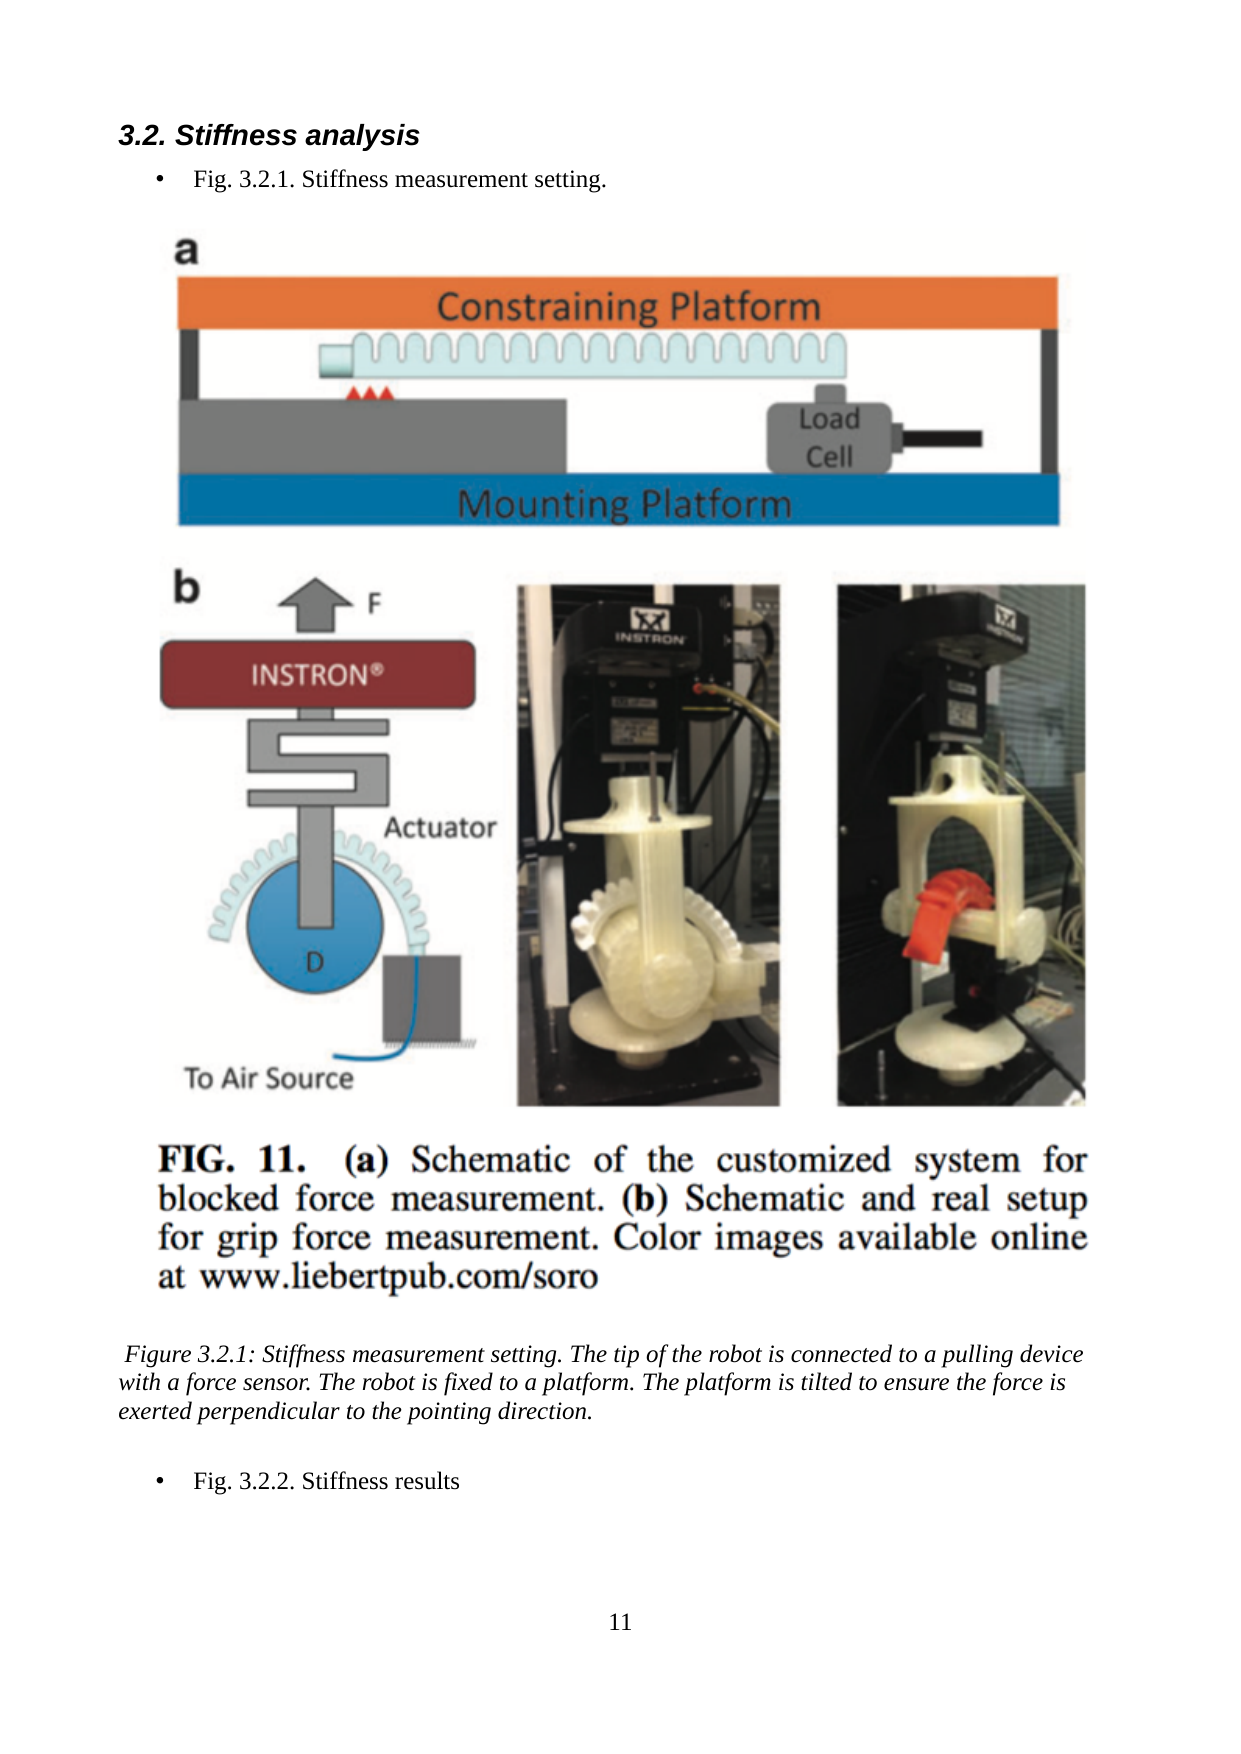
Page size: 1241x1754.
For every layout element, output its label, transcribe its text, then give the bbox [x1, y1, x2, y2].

list Fig. 3.2.2. Stiffness results [156, 1466, 1122, 1495]
list Fig. 3.2.1. Stiffness measurement setting. [156, 164, 1122, 193]
subtitle Stiffness analysis [118, 118, 1122, 152]
list Figure 3.2.1: Stiffness measurement setting. The tip of the robot is connected to a pulling device with a force sensor. The robot is fixed to a platform. The platform is tilted to ensure the force is exerted perpendicular to the pointing direction. [118, 1339, 1122, 1425]
